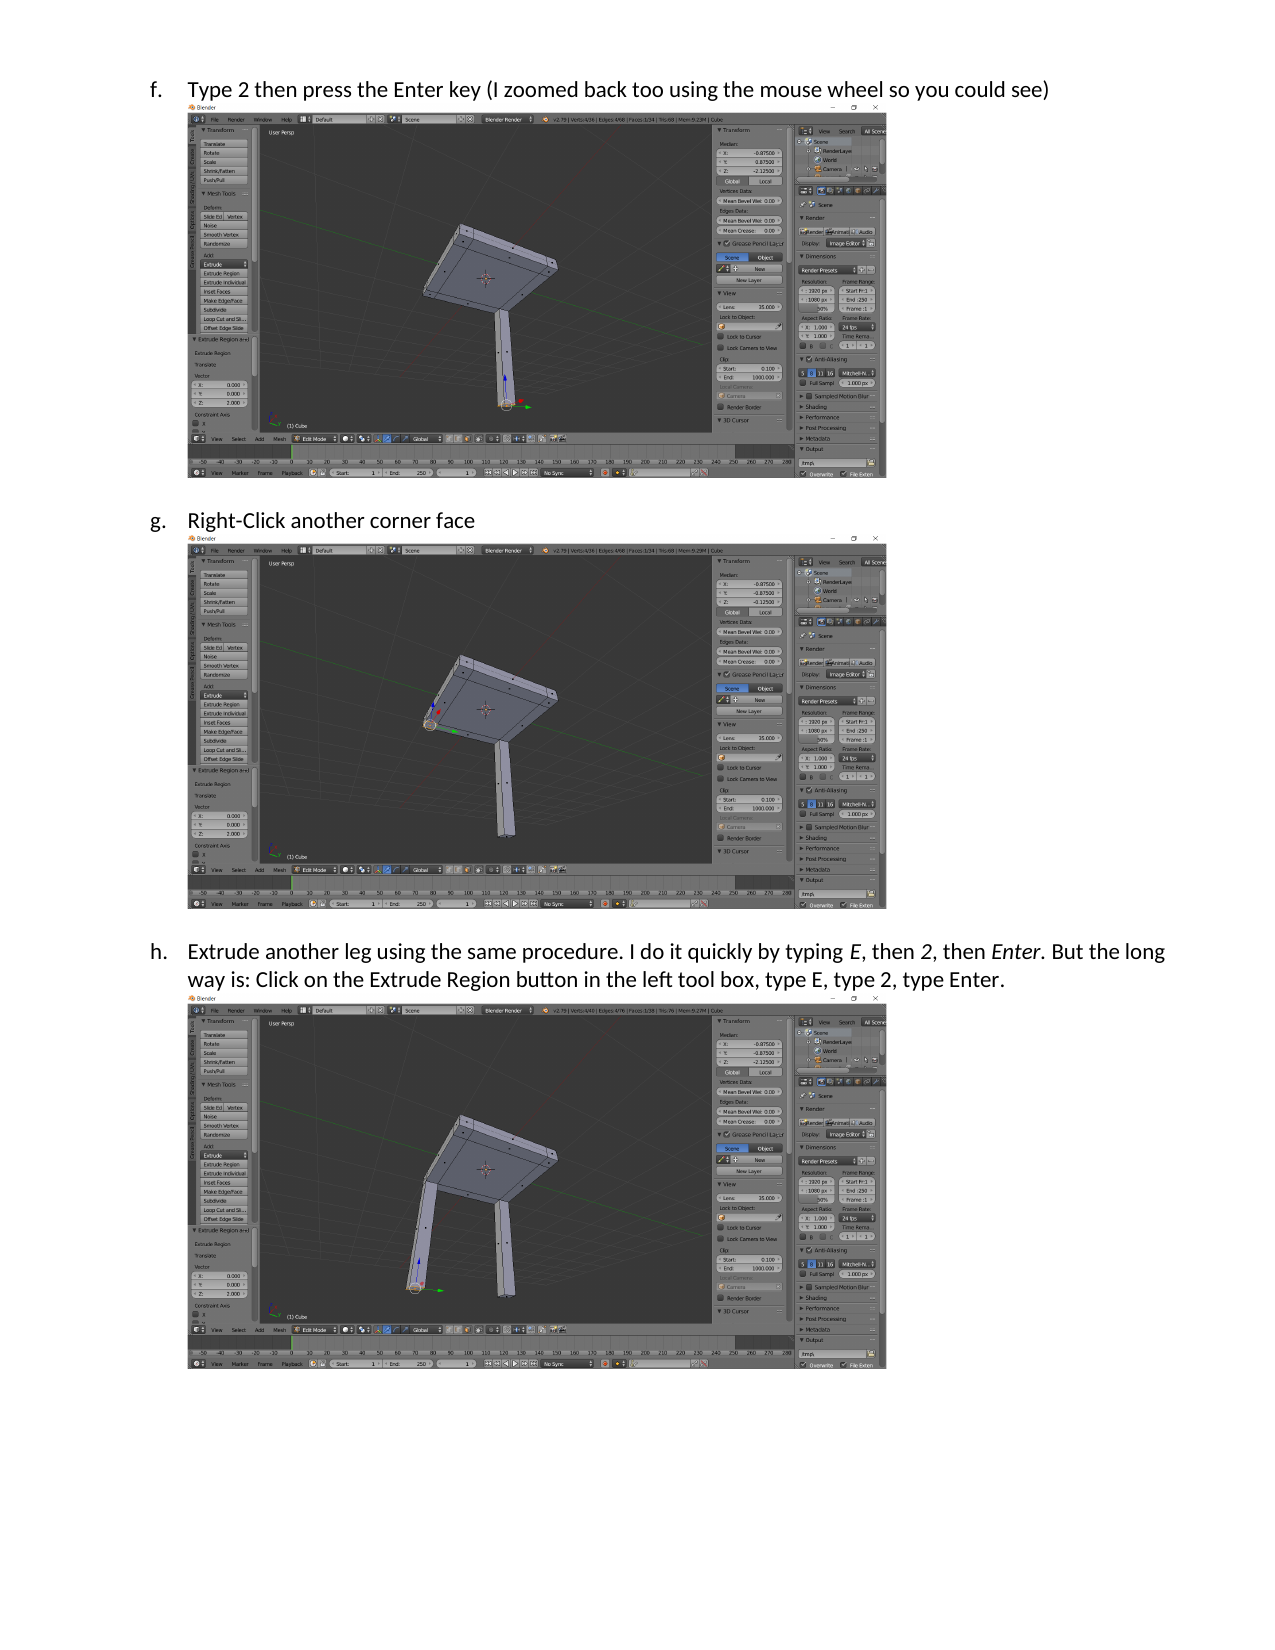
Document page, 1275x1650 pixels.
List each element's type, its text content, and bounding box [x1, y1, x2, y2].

list Right-Click another corner face [150, 506, 1200, 937]
list Type 2 then press the Enter key (I zoomed back too using the mouse wheel so you could see) [150, 75, 1200, 506]
list Extrude another leg using the same procedure. I do it quickly by typing E, then 2, then Enter. But the long way is: Click on the Extrude Region button in the left tool box, type E, type 2, type Enter. [150, 937, 1200, 1396]
